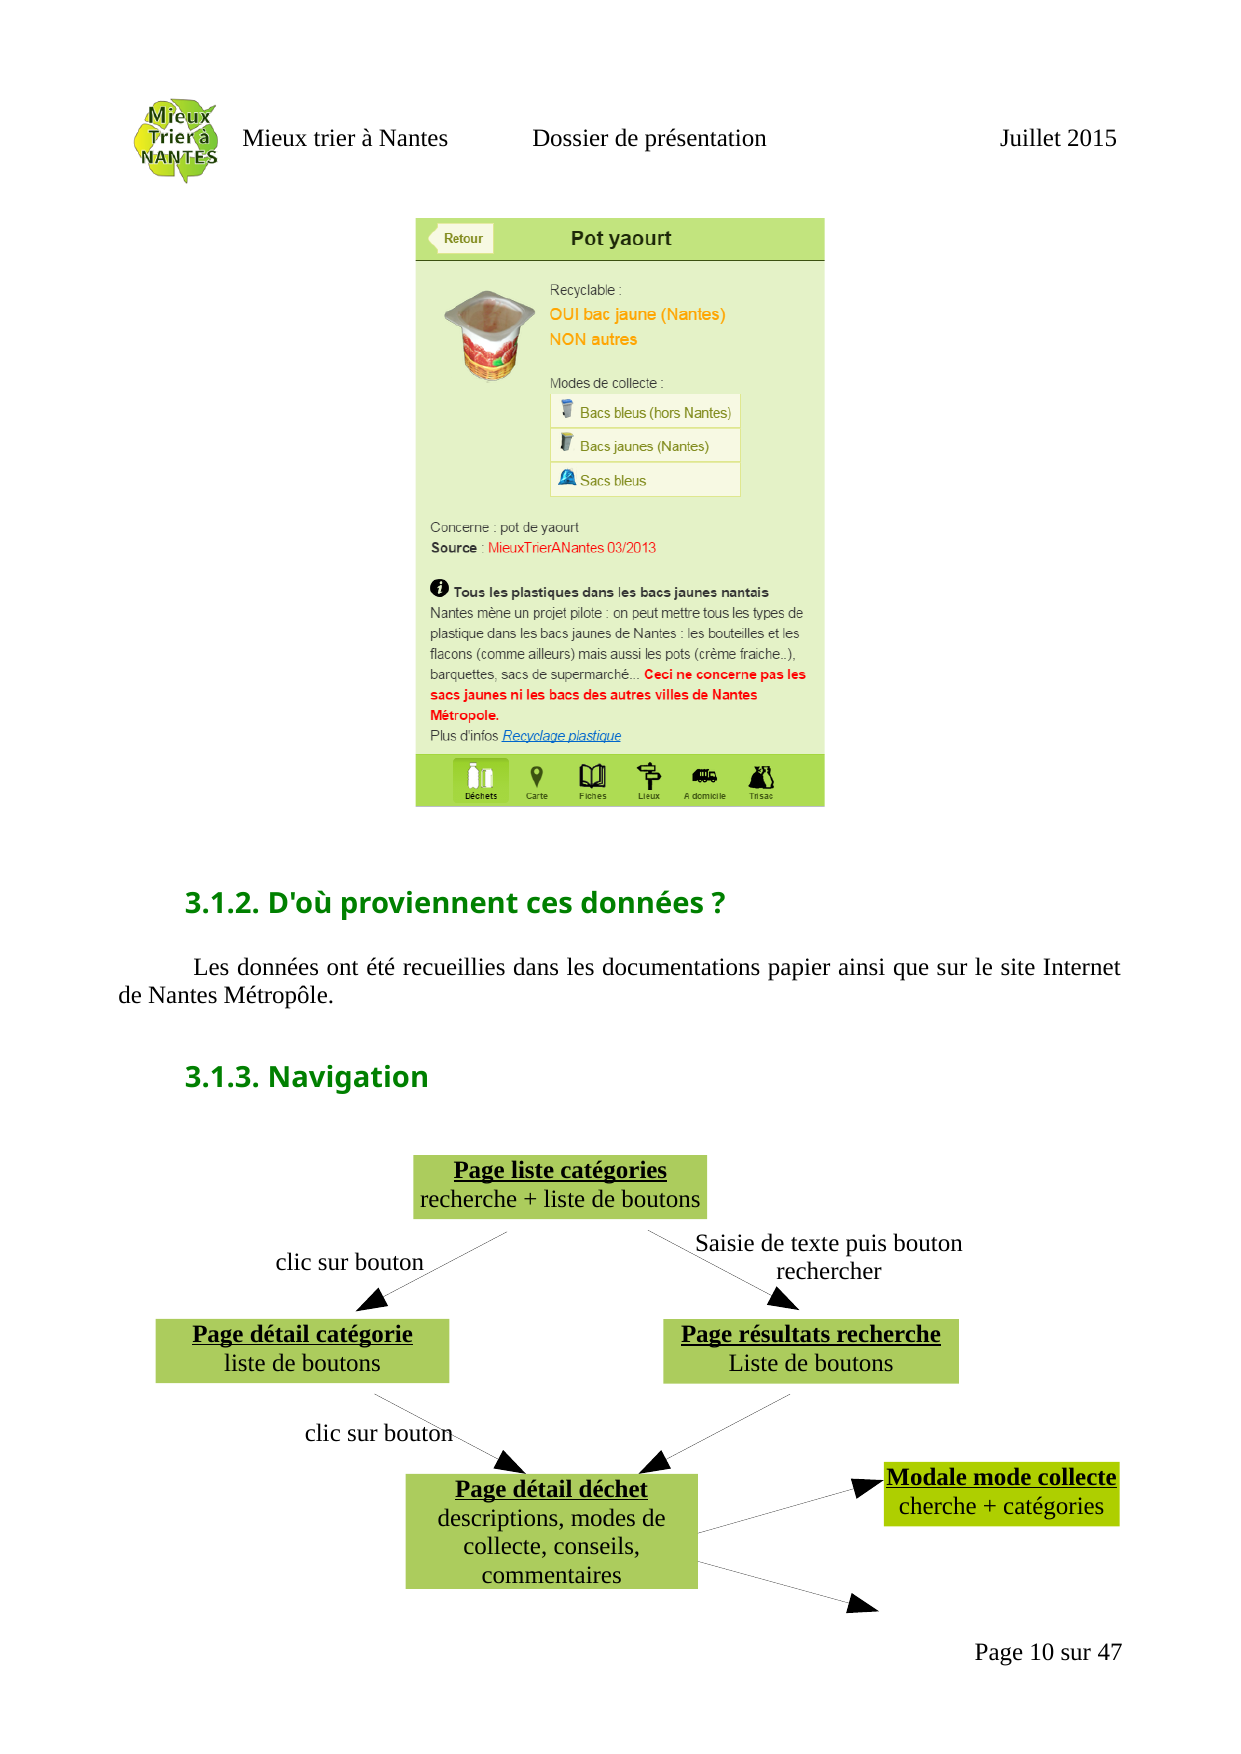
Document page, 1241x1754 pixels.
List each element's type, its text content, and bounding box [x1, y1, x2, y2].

subtitle D'où proviennent ces données ? [148, 883, 1122, 922]
text Les données ont été recueillies dans les documentations papier ainsi que sur le site Internet de Nantes Métropôle. [118, 952, 1122, 1009]
subtitle Navigation [148, 1057, 1122, 1096]
picture [415, 218, 825, 807]
picture [131, 95, 221, 185]
